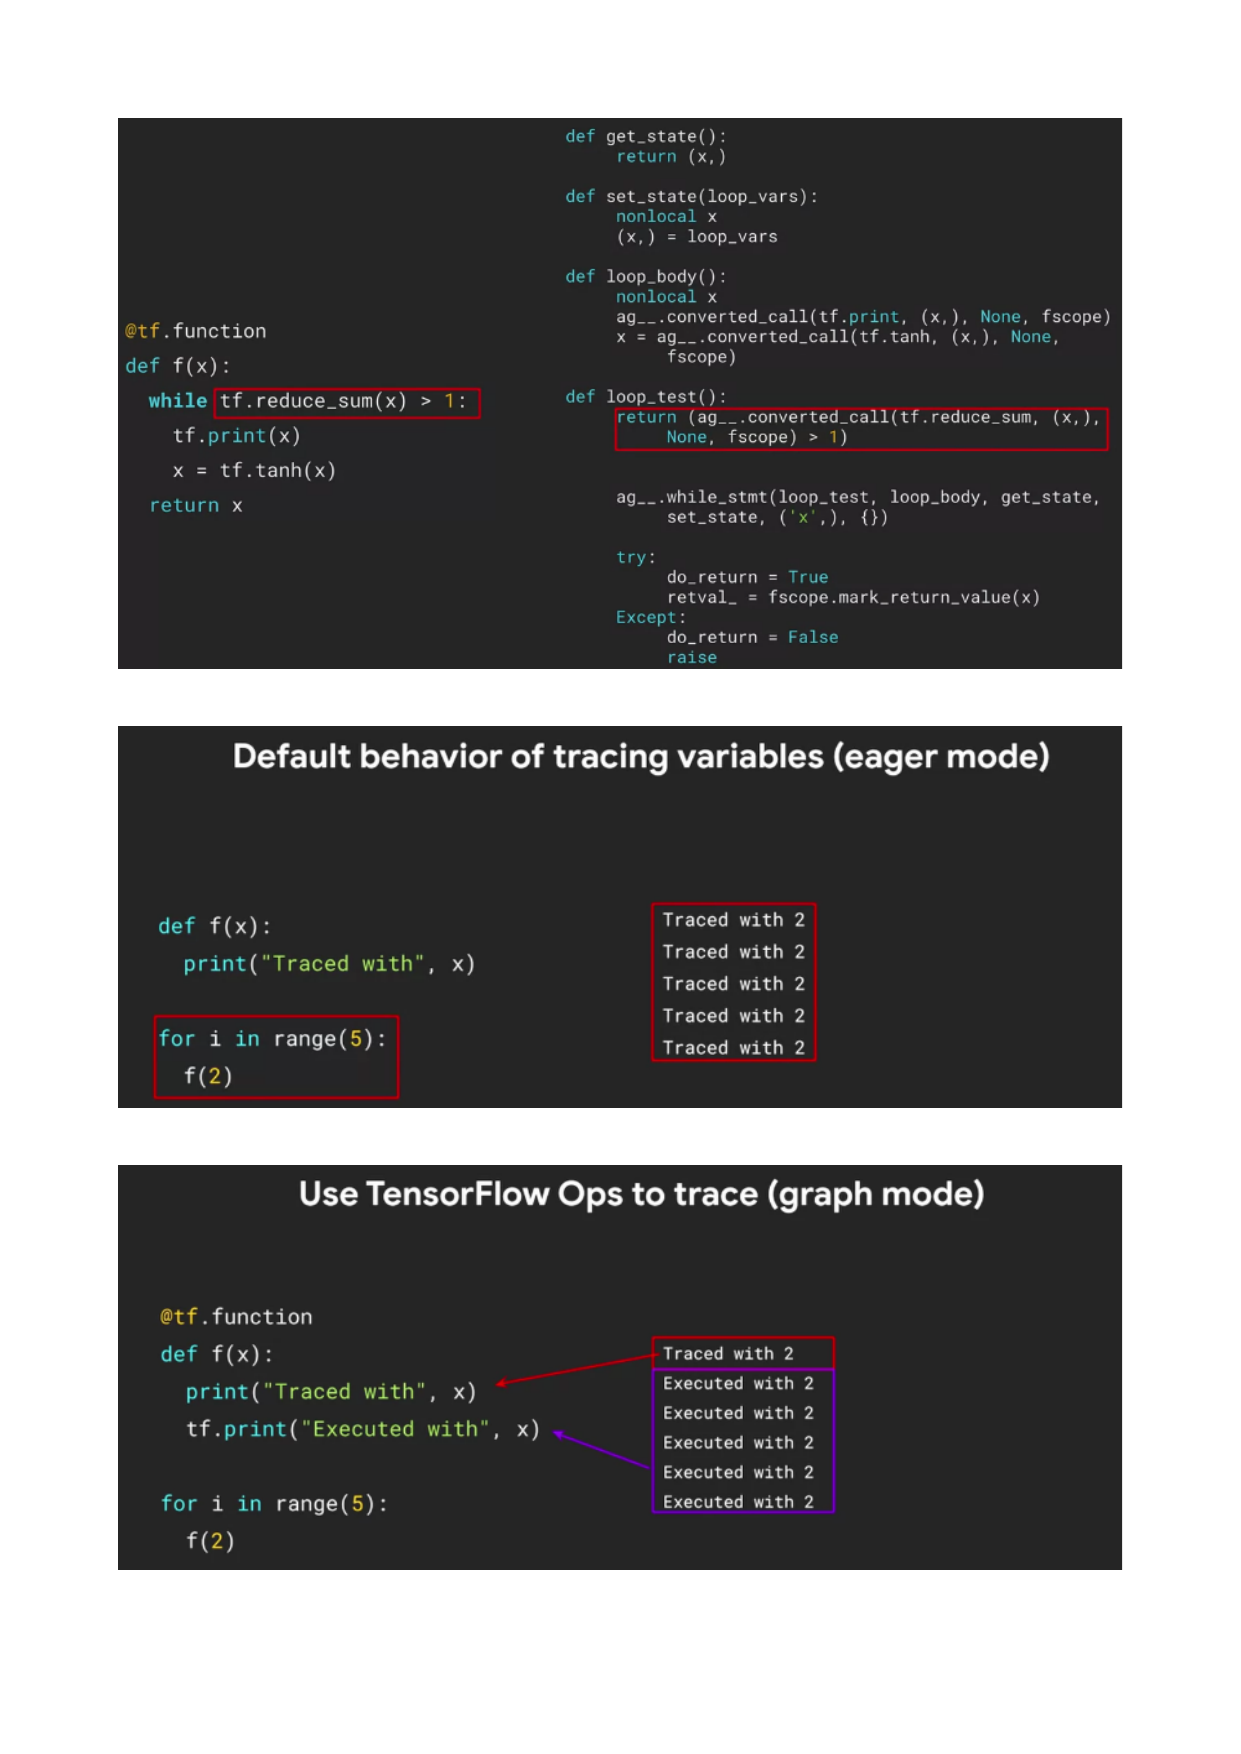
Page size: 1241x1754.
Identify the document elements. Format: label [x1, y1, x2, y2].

picture [118, 726, 1123, 1108]
picture [118, 118, 1123, 669]
picture [118, 1165, 1123, 1570]
